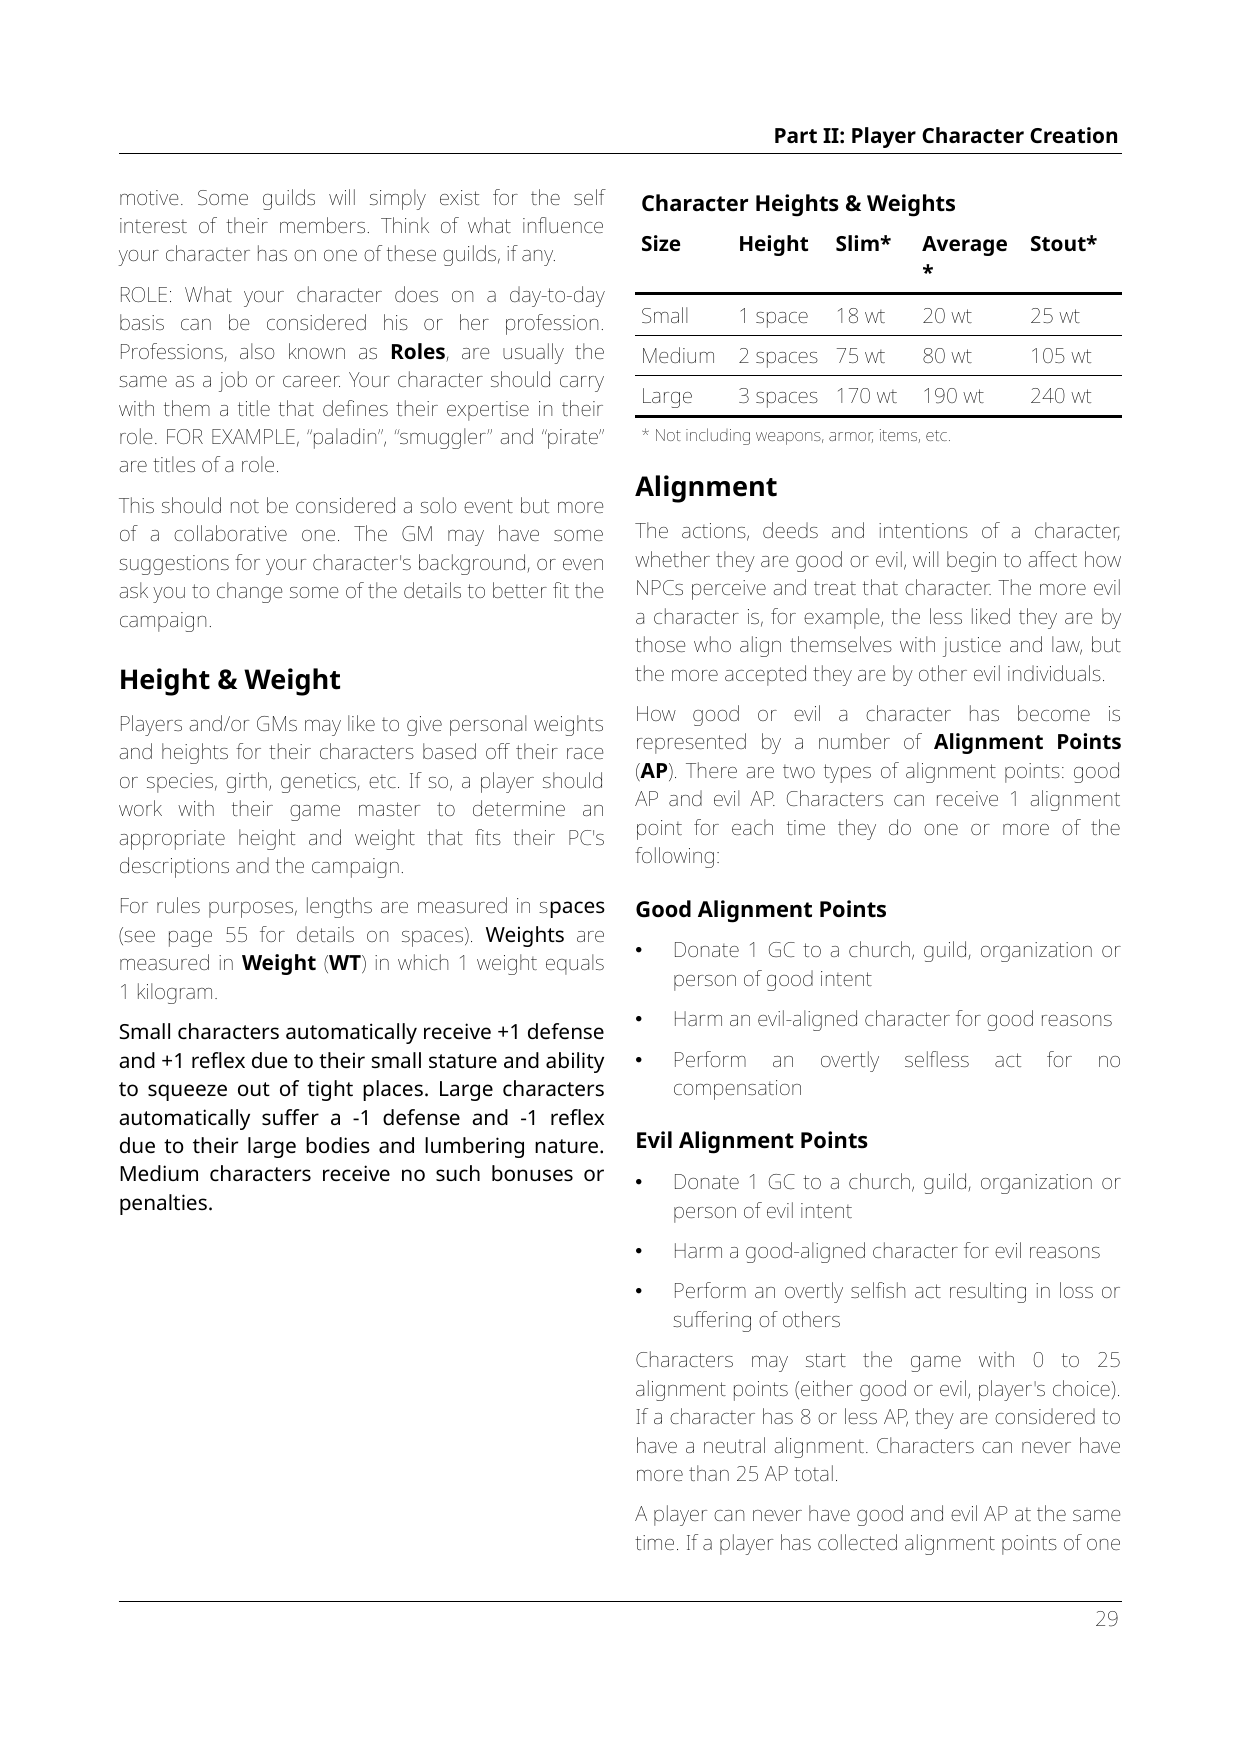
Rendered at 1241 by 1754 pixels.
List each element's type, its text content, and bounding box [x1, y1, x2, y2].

table_cell 190 wt [916, 376, 1024, 415]
text For rules purposes, lengths are measured in spaces (see page 36 for details on spaces). Weights are measured in Weight (WT) in which 1 weight equals 1 kilogram. [118, 892, 605, 1005]
table_cell Stout* [1024, 224, 1122, 292]
text Characters may start the game with 0 to 25 alignment points (either good or evil, player's choice). If a character has 8 or less AP, they are considered to have a neutral alignment. Characters can never have more than 25 AP total. [635, 1345, 1122, 1488]
list Donate 1 GC to a church, guild, organization or person of good intent [635, 935, 1122, 992]
table_header Character Heights & Weights [635, 183, 1122, 224]
list Perform an overtly selfless act for no compensation [635, 1045, 1122, 1102]
text This should not be considered a solo event but more of a collaborative one. The GM may have some suggestions for your character's background, or even ask you to change some of the details to better fit the campaign. [118, 491, 605, 633]
subtitle Alignment [635, 467, 1122, 504]
list Perform an overtly selfish act resulting in loss or suffering of others [635, 1277, 1122, 1333]
table_cell 3 spaces [732, 376, 829, 415]
text Height & Weight [118, 660, 605, 697]
table_cell 25 wt [1024, 295, 1122, 335]
table_cell 240 wt [1024, 376, 1122, 415]
table_cell Slim* [830, 224, 916, 292]
table_cell Height [732, 224, 829, 292]
table_cell 1 space [732, 295, 829, 335]
table_cell 105 wt [1024, 336, 1122, 375]
text Good Alignment Points [635, 894, 1122, 923]
table_cell Small [635, 295, 732, 335]
table_cell 75 wt [830, 336, 916, 375]
table_cell Medium [635, 336, 732, 375]
text Players and/or GMs may like to give personal weights and heights for their characters based off their race or species, girth, genetics, etc. If so, a player should work with their game master to determine an appropriate height and weight that fits their PC's descriptions and the campaign. [118, 709, 605, 879]
table_cell Large [635, 376, 732, 415]
table_cell Average* [916, 224, 1024, 292]
text ROLE: What your character does on a day-to-day basis can be considered his or her profession. Professions, also known as Roles, are usually the same as a job or career. Your character should carry with them a title that defines their expertise in their role. FOR EXAMPLE, “paladin”, “smuggler” and “pirate” are titles of a role. [118, 280, 605, 479]
text Small characters automatically receive +1 defense and +1 reflex due to their small stature and ability to squeeze out of tight places. Large characters automatically suffer a -1 defense and -1 reflex due to their large bodies and lumbering nature. Medium characters receive no such bonuses or penalties. [118, 1017, 605, 1216]
table_cell 18 wt [830, 295, 916, 335]
text The actions, deeds and intentions of a character, whether they are good or evil, will begin to affect how NPCs perceive and treat that character. The more evil a character is, for example, the less liked they are by those who align themselves with justice and law, but the more accepted they are by other evil individuals. [635, 516, 1122, 687]
table_cell * Not including weapons, armor, items, etc. [635, 418, 1122, 452]
list Harm an evil-aligned character for good reasons [635, 1004, 1122, 1033]
text A player can never have good and evil AP at the same time. If a player has collected alignment points of one [635, 1499, 1122, 1556]
list Harm a good-aligned character for evil reasons [635, 1236, 1122, 1264]
table_cell 170 wt [830, 376, 916, 415]
table_cell 2 spaces [732, 336, 829, 375]
table_cell Size [635, 224, 732, 292]
text Evil Alignment Points [635, 1126, 1122, 1155]
text How good or evil a character has become is represented by a number of Alignment Points (AP). There are two types of alignment points: good AP and evil AP. Characters can receive 1 alignment point for each time they do one or more of the following: [635, 699, 1122, 870]
text motive. Some guilds will simply exist for the self interest of their members. Think of what influence your character has on one of these guilds, if any. [118, 183, 605, 268]
table_cell 20 wt [916, 295, 1024, 335]
list Donate 1 GC to a church, guild, organization or person of evil intent [635, 1167, 1122, 1224]
table_cell 80 wt [916, 336, 1024, 375]
